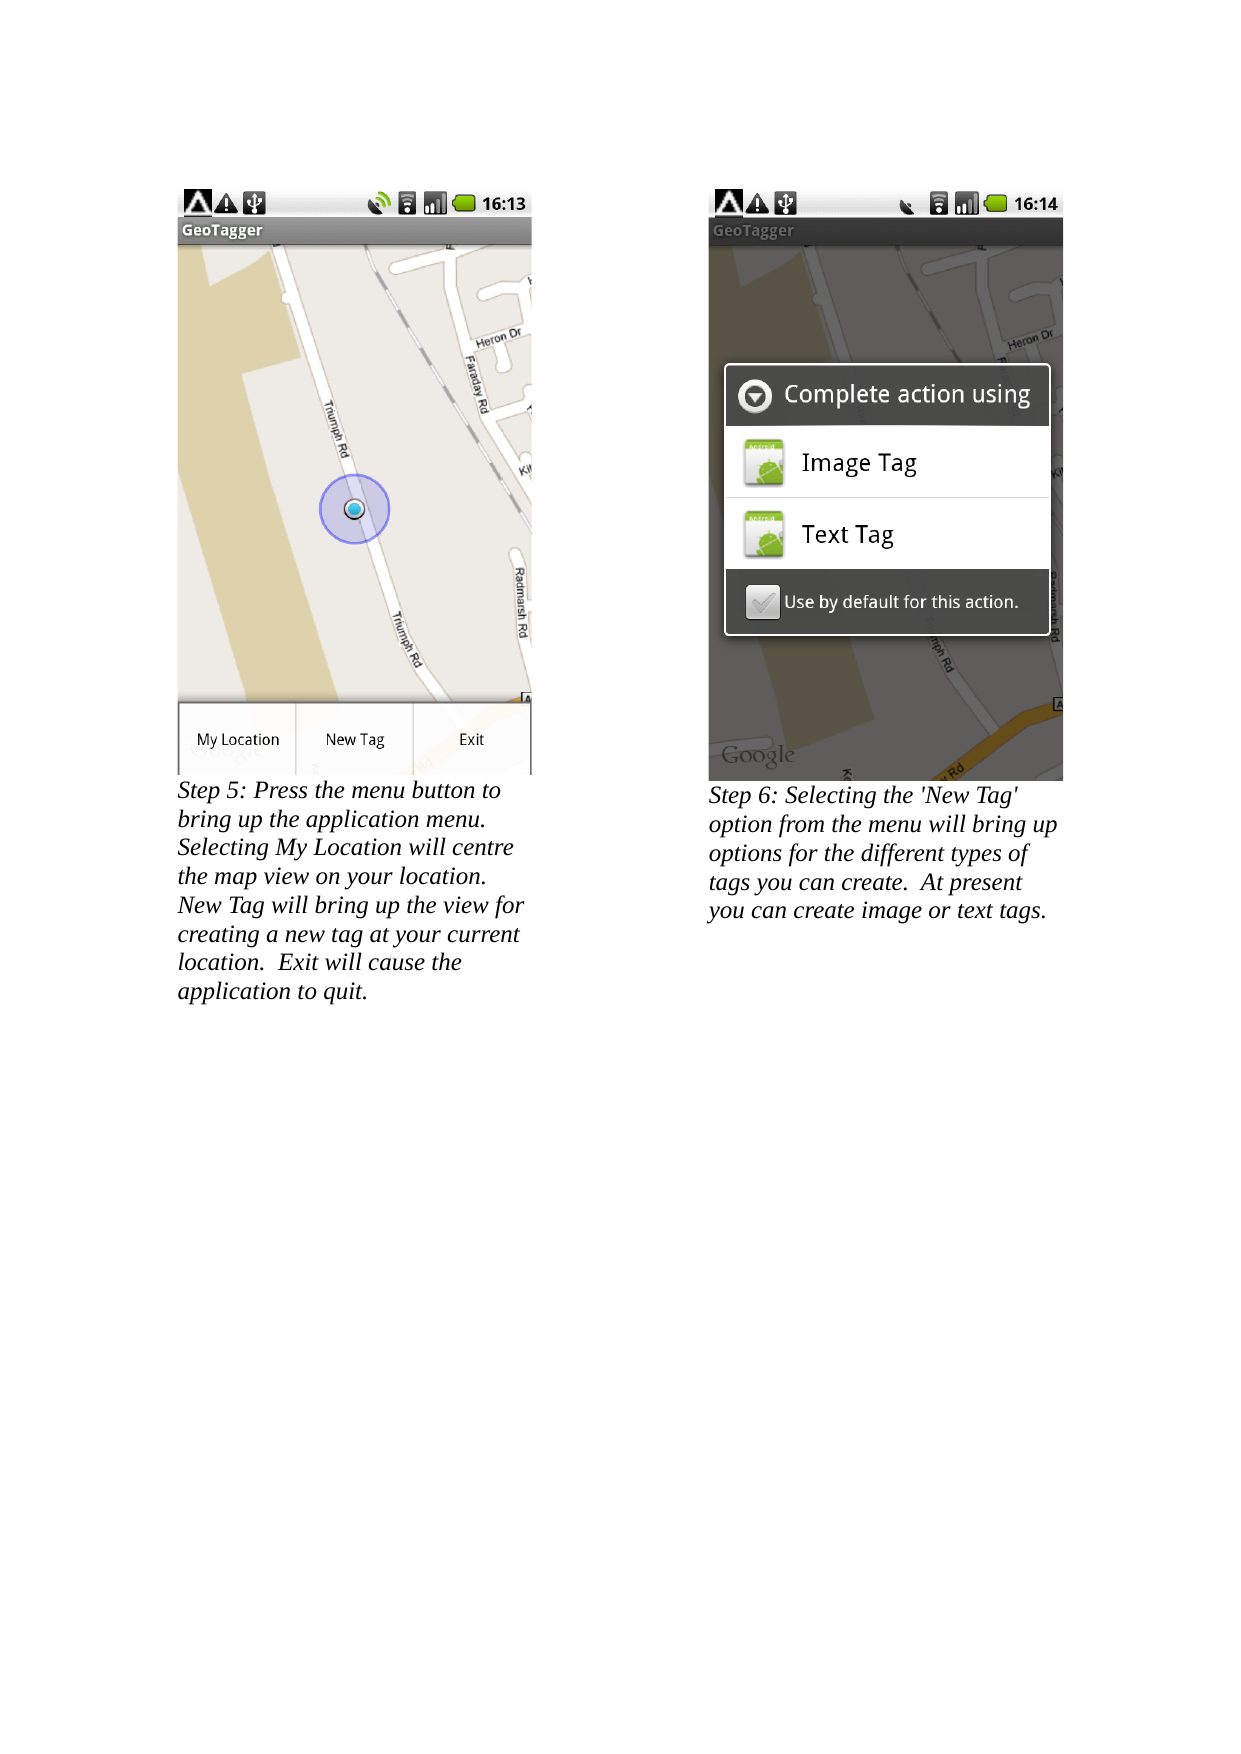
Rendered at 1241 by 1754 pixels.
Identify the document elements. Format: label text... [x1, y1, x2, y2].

picture [177, 189, 532, 775]
text Step 5: Press the menu button to bring up the application menu. Selecting My Location will centre the map view on your location. New Tag will bring up the view for creating a new tag at your current location. Exit will cause the application to quit. [177, 775, 532, 1005]
picture [708, 189, 1064, 781]
text Step 6: Selecting the 'New Tag' option from the menu will bring up options for the different types of tags you can create. At present you can create image or text tags. [708, 781, 1063, 924]
